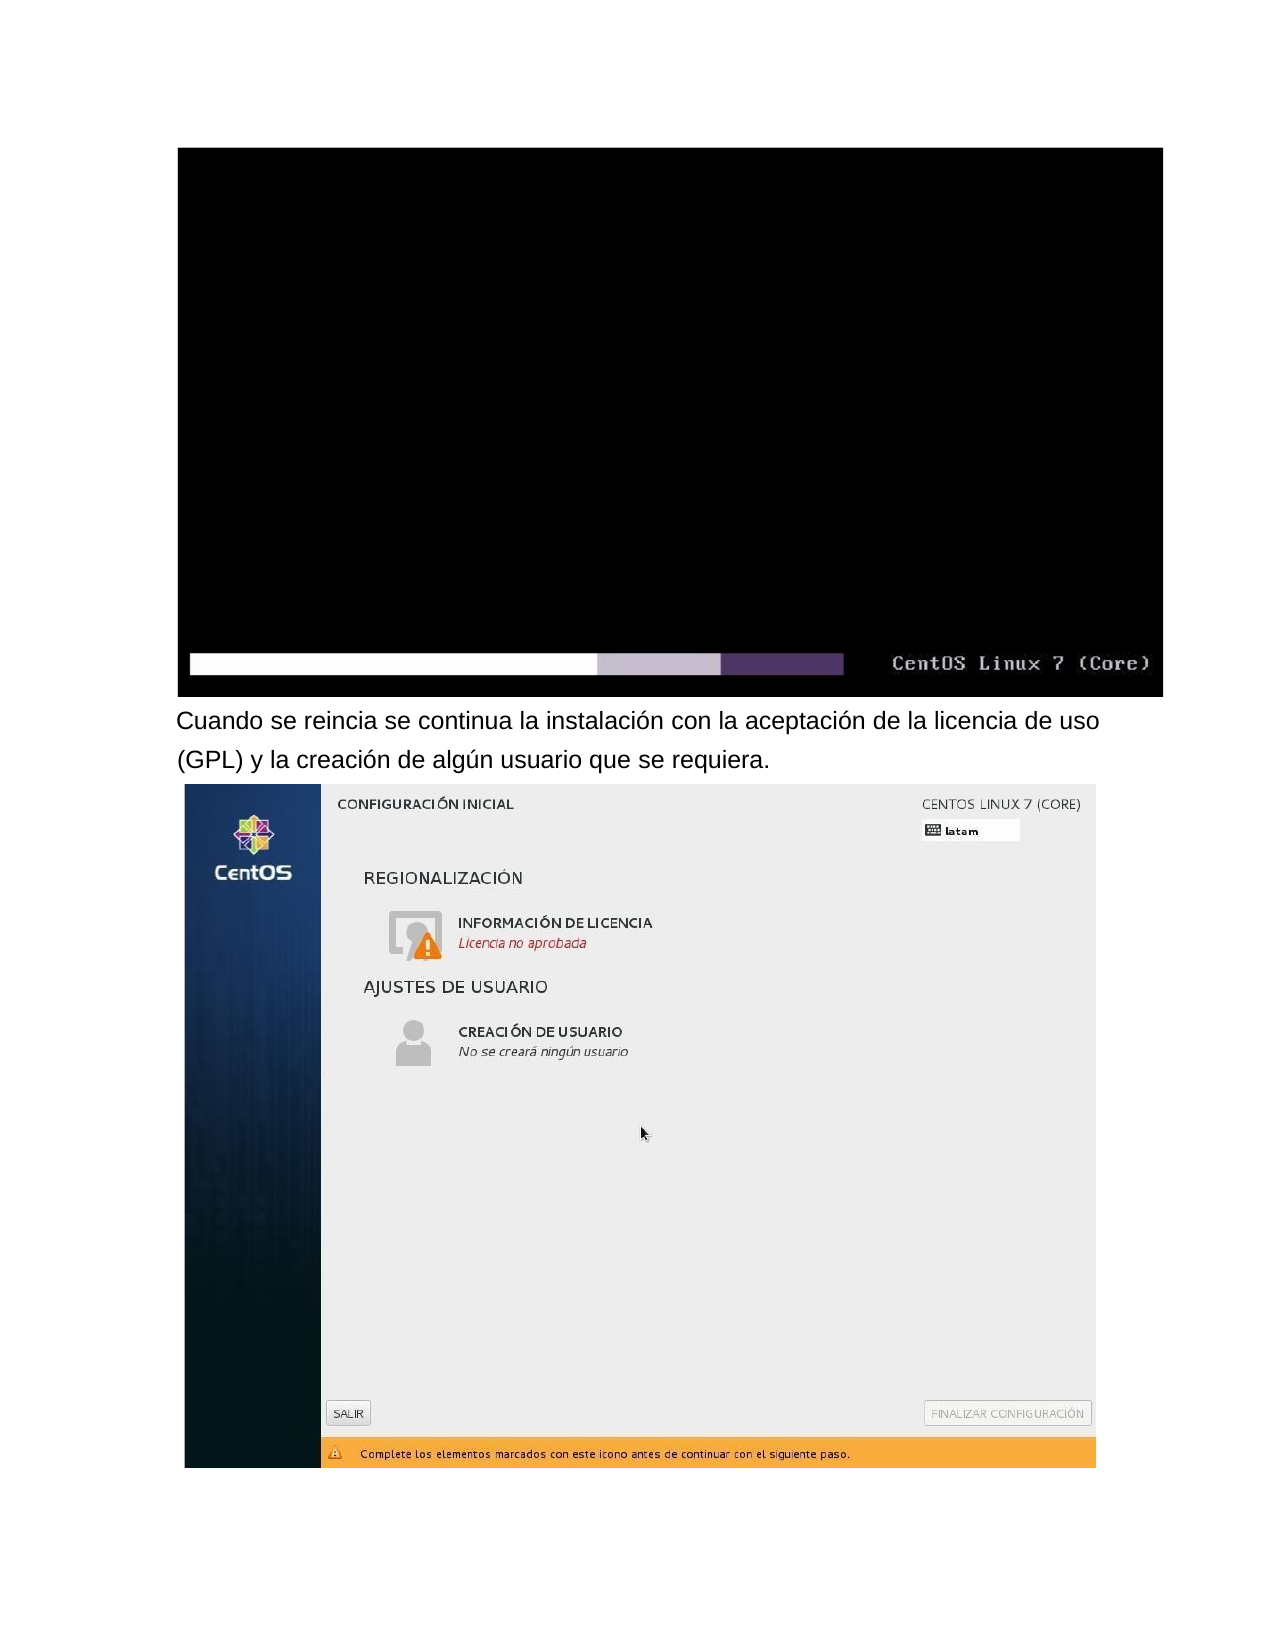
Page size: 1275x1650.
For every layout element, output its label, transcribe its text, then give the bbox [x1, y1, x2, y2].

picture [184, 784, 1097, 1468]
text Cuando se reincia se continua la instalación con la aceptación de la licencia de uso (GPL) y la creación de algún usuario que se requiera. [176, 706, 1162, 774]
picture [177, 147, 1164, 697]
